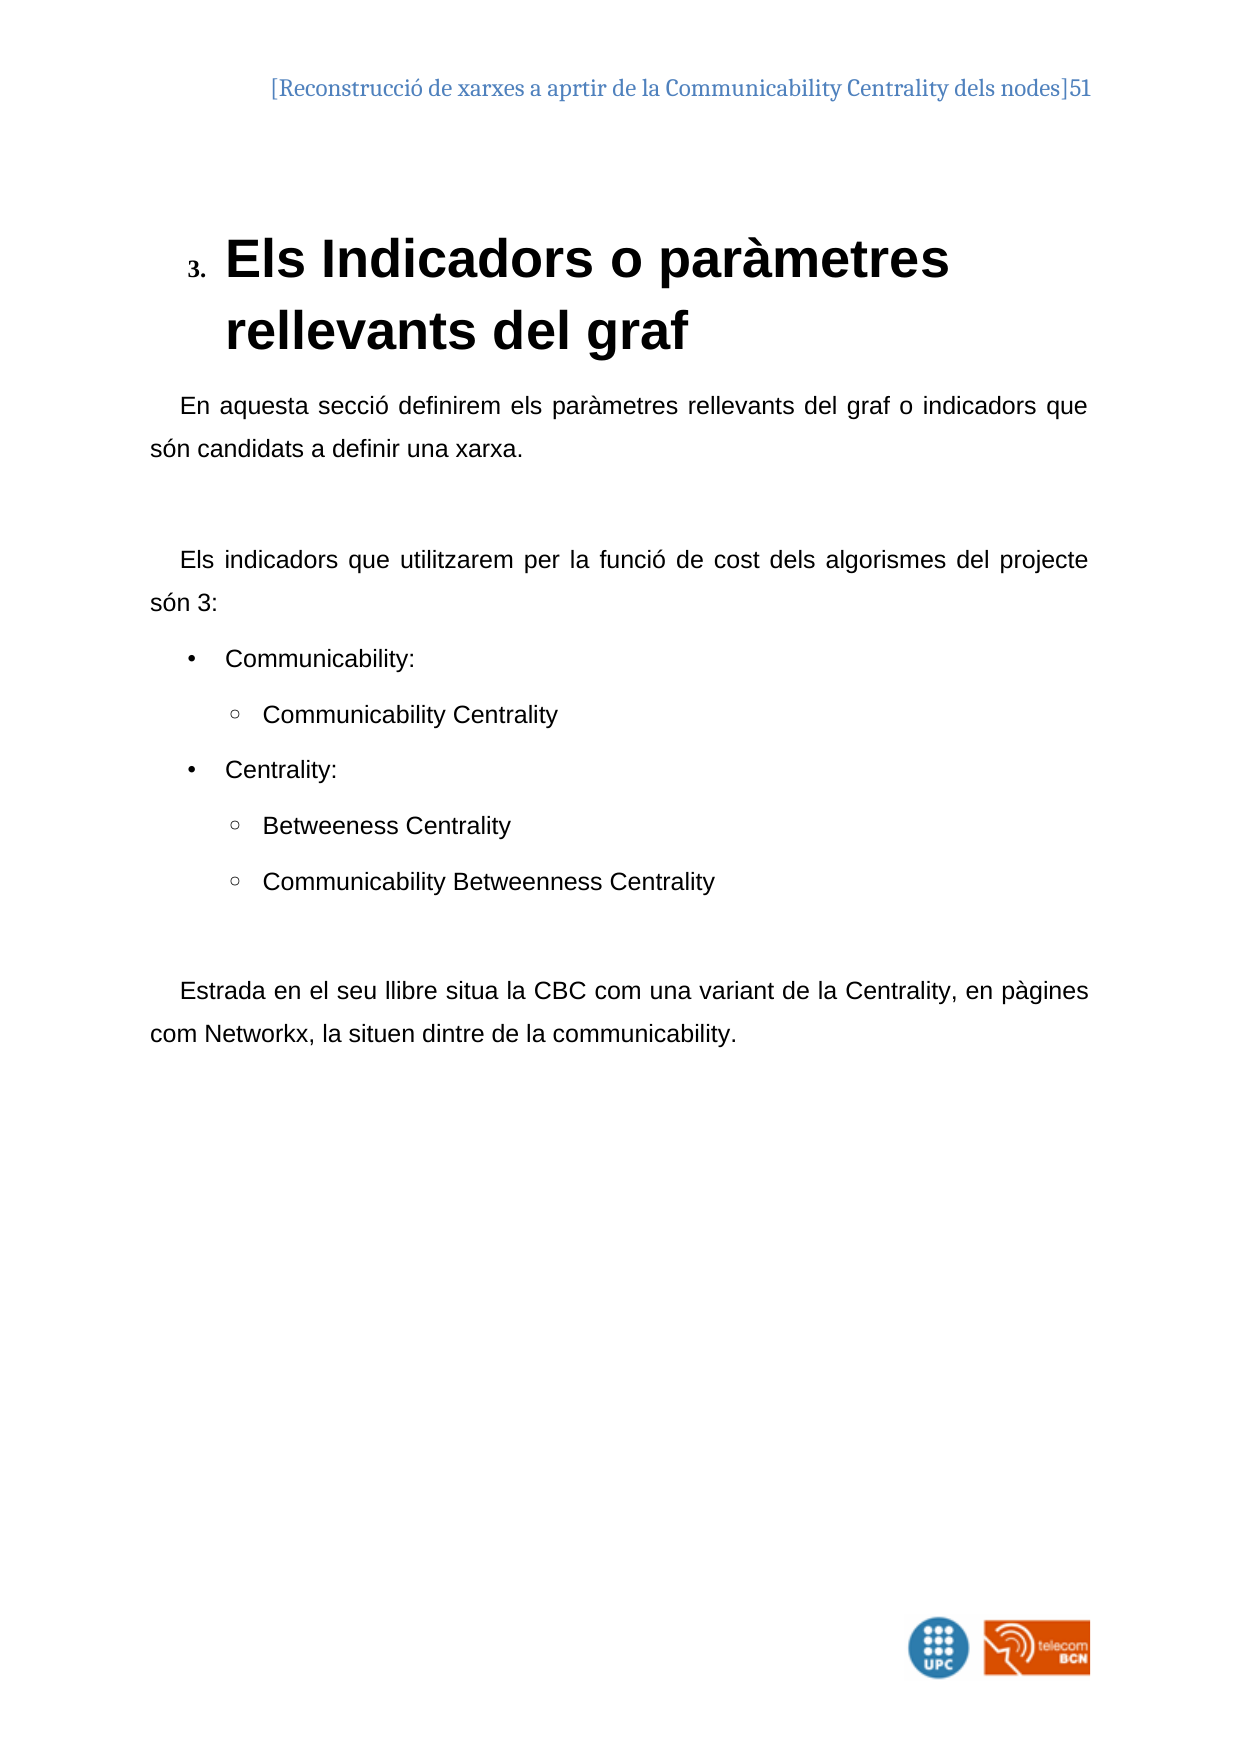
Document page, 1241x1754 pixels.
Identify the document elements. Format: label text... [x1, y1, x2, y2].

list Communicability Centrality [225, 699, 1090, 728]
text Els indicadors que utilitzarem per la funció de cost dels algorismes del projecte són 3: [150, 545, 1090, 617]
list Communicability Betweenness Centrality [225, 867, 1090, 896]
list Betweeness Centrality [225, 811, 1090, 840]
picture [904, 1614, 1091, 1681]
list Communicability: [187, 644, 1090, 673]
text Estrada en el seu llibre situa la CBC com una variant de la Centrality, en pàgines com Networkx, la situen dintre de la communicability. [150, 976, 1090, 1048]
text En aquesta secció definirem els paràmetres rellevants del graf o indicadors que són candidats a definir una xarxa. [150, 391, 1090, 463]
subtitle Els Indicadors o paràmetres rellevants del graf [187, 227, 1090, 361]
list Centrality: [187, 755, 1090, 784]
